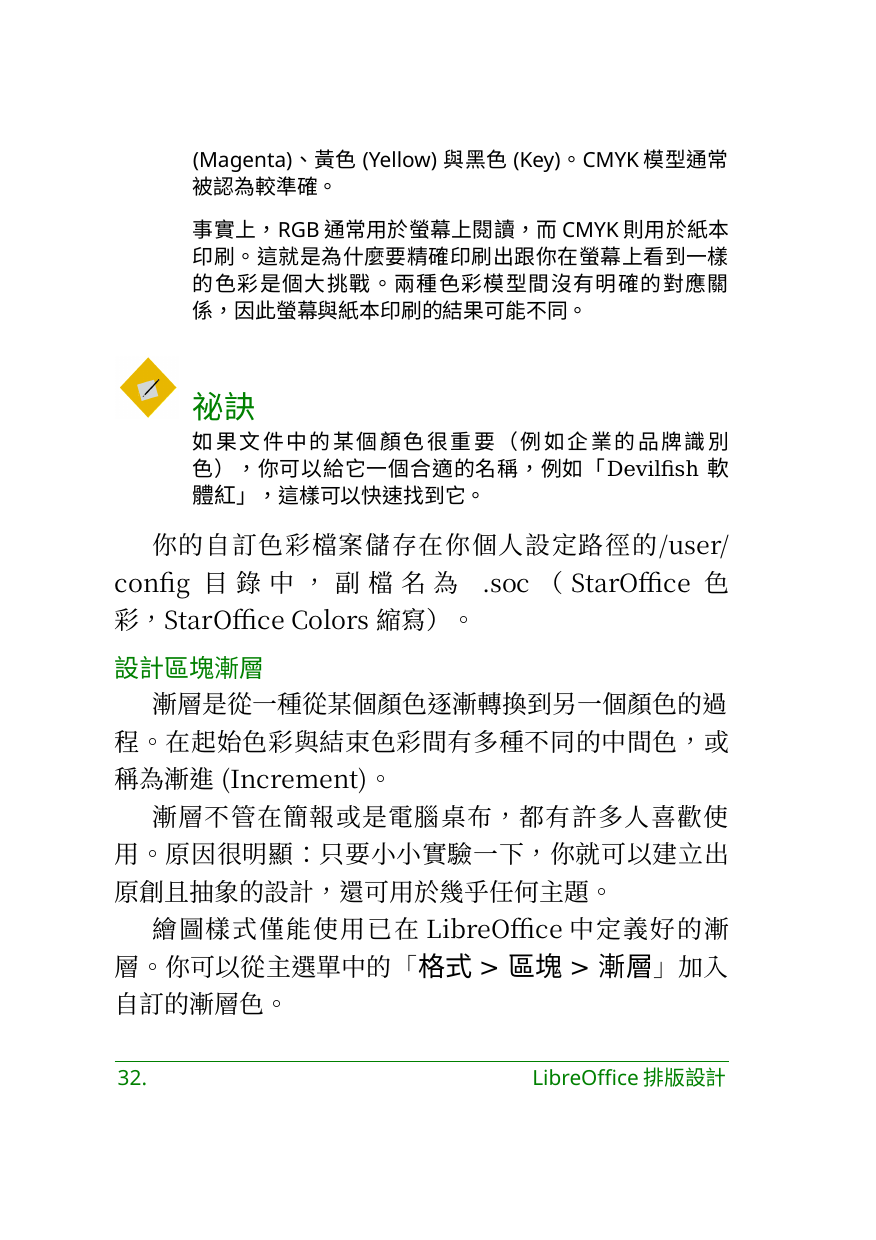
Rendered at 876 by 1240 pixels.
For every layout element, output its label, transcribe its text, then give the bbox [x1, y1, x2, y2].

text 如果文件中的某個顏色很重要（例如企業的品牌識別色），你可以給它一個合適的名稱，例如「Devilfish 軟體紅」，這樣可以快速找到它。 [193, 428, 729, 509]
text 漸層不管在簡報或是電腦桌布，都有許多人喜歡使用。原因很明顯：只要小小實驗一下，你就可以建立出原創且抽象的設計，還可用於幾乎任何主題。 [114, 796, 729, 909]
picture [115, 356, 179, 419]
text 繪圖樣式僅能使用已在LibreOffice中定義好的漸層。你可以從主選單中的「格式 > 區塊 > 漸層」加入自訂的漸層色。 [114, 909, 729, 1021]
subtitle 設計區塊漸層 [114, 653, 729, 684]
text 你的自訂色彩檔案儲存在你個人設定路徑的/user/config目錄中，副檔名為 .soc（StarOffice色彩，StarOffice Colors 縮寫）。 [114, 524, 729, 637]
text (Magenta)、黃色 (Yellow) 與黑色 (Key)。CMYK模型通常被認為較準確。 [193, 146, 729, 200]
text 漸層是從一種從某個顏色逐漸轉換到另一個顏色的過程。在起始色彩與結束色彩間有多種不同的中間色，或稱為漸進 (Increment)。 [114, 684, 729, 796]
text 事實上，RGB通常用於螢幕上閱讀，而CMYK則用於紙本印刷。這就是為什麼要精確印刷出跟你在螢幕上看到一樣的色彩是個大挑戰。兩種色彩模型間沒有明確的對應關係，因此螢幕與紙本印刷的結果可能不同。 [193, 216, 729, 324]
list 祕訣 [114, 355, 729, 428]
